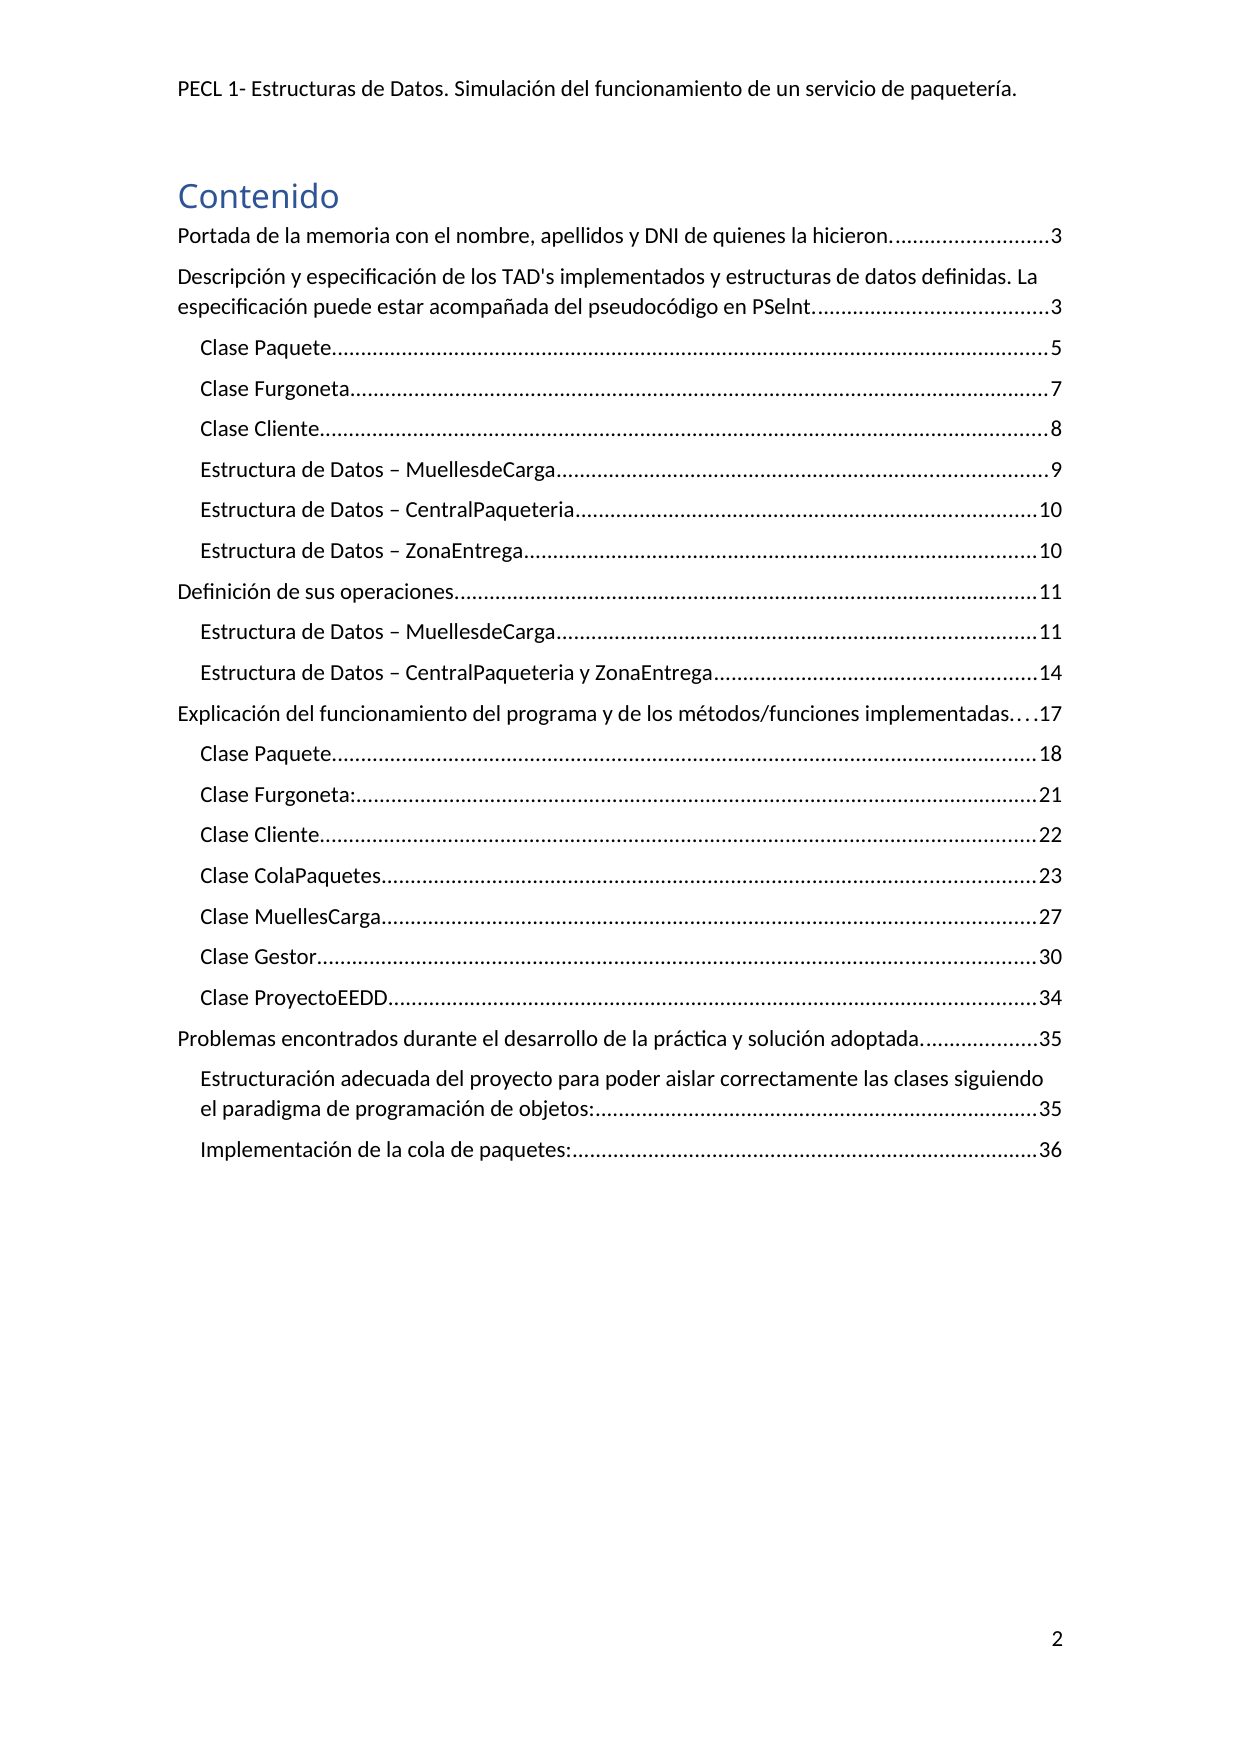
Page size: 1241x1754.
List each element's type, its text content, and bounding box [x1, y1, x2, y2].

text Clase MuellesCarga 27 [200, 902, 1063, 930]
text Implementación de la cola de paquetes: 36 [200, 1135, 1063, 1163]
text Clase Cliente 22 [200, 821, 1063, 848]
text Estructuración adecuada del proyecto para poder aislar correctamente las clases siguiendo el paradigma de programación de objetos: 35 [200, 1064, 1063, 1122]
text Estructura de Datos – CentralPaqueteria 10 [200, 496, 1063, 523]
text Definición de sus operaciones. 11 [177, 577, 1063, 605]
text Clase Furgoneta 7 [200, 374, 1063, 402]
subtitle Contenido [177, 173, 1063, 218]
text Estructura de Datos – MuellesdeCarga 11 [200, 617, 1063, 645]
text Estructura de Datos – MuellesdeCarga 9 [200, 455, 1063, 483]
text Estructura de Datos – ZonaEntrega 10 [200, 536, 1063, 564]
text Estructura de Datos – CentralPaqueteria y ZonaEntrega 14 [200, 658, 1063, 686]
text Clase Paquete 18 [200, 739, 1063, 767]
text Clase Paquete 5 [200, 333, 1063, 361]
text Clase Furgoneta: 21 [200, 780, 1063, 808]
text Clase ColaPaquetes 23 [200, 861, 1063, 889]
text Descripción y especificación de los TAD's implementados y estructuras de datos definidas. La especificación puede estar acompañada del pseudocódigo en PSelnt. 3 [177, 262, 1063, 320]
text Portada de la memoria con el nombre, apellidos y DNI de quienes la hicieron. 3 [177, 222, 1063, 249]
text Clase Cliente 8 [200, 414, 1063, 442]
text Clase Gestor 30 [200, 942, 1063, 970]
text Problemas encontrados durante el desarrollo de la práctica y solución adoptada. 35 [177, 1024, 1063, 1052]
text Explicación del funcionamiento del programa y de los métodos/funciones implementadas. 17 [177, 699, 1063, 727]
text Clase ProyectoEEDD 34 [200, 983, 1063, 1011]
